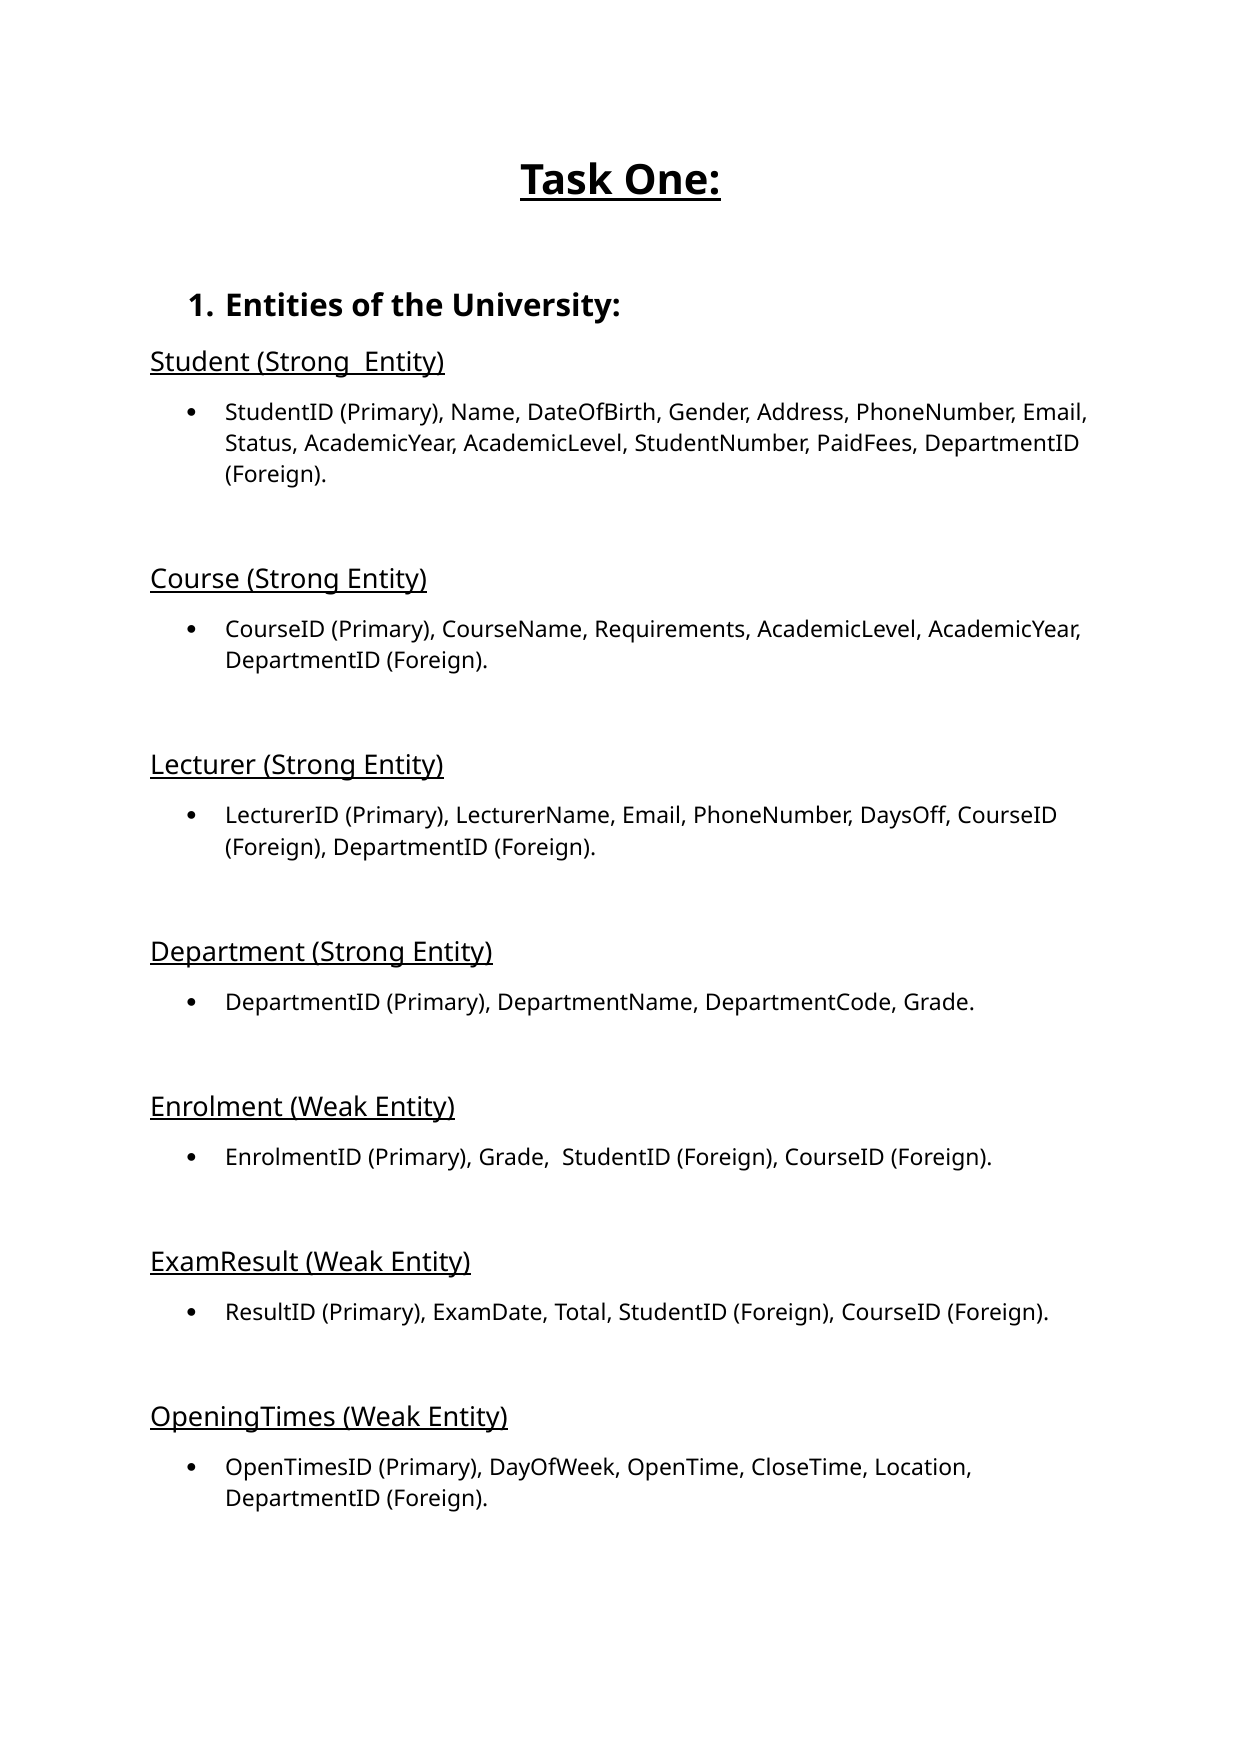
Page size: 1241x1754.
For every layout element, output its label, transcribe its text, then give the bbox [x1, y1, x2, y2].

text Enrolment (Weak Entity) [150, 1087, 1090, 1124]
text OpeningTimes (Weak Entity) [150, 1397, 1090, 1434]
text Department (Strong Entity) [150, 932, 1090, 969]
list Entities of the University: [187, 283, 1090, 325]
list EnrolmentID (Primary), Grade, StudentID (Foreign), CourseID (Foreign). [187, 1141, 1090, 1172]
list OpenTimesID (Primary), DayOfWeek, OpenTime, CloseTime, Location, DepartmentID (Foreign). [187, 1451, 1090, 1513]
list LecturerID (Primary), LecturerName, Email, PhoneNumber, DaysOff, CourseID (Foreign), DepartmentID (Foreign). [187, 799, 1090, 862]
list ResultID (Primary), ExamDate, Total, StudentID (Foreign), CourseID (Foreign). [187, 1296, 1090, 1327]
text Course (Strong Entity) [150, 559, 1090, 596]
text Lecturer (Strong Entity) [150, 746, 1090, 783]
list DepartmentID (Primary), DepartmentName, DepartmentCode, Grade. [187, 986, 1090, 1017]
list CourseID (Primary), CourseName, Requirements, AcademicLevel, AcademicYear, DepartmentID (Foreign). [187, 613, 1090, 676]
text Task One: [150, 150, 1090, 207]
list StudentID (Primary), Name, DateOfBirth, Gender, Address, PhoneNumber, Email, Status, AcademicYear, AcademicLevel, StudentNumber, PaidFees, DepartmentID (Foreign). [187, 396, 1090, 489]
text Student (Strong Entity) [150, 342, 1090, 379]
text ExamResult (Weak Entity) [150, 1242, 1090, 1279]
